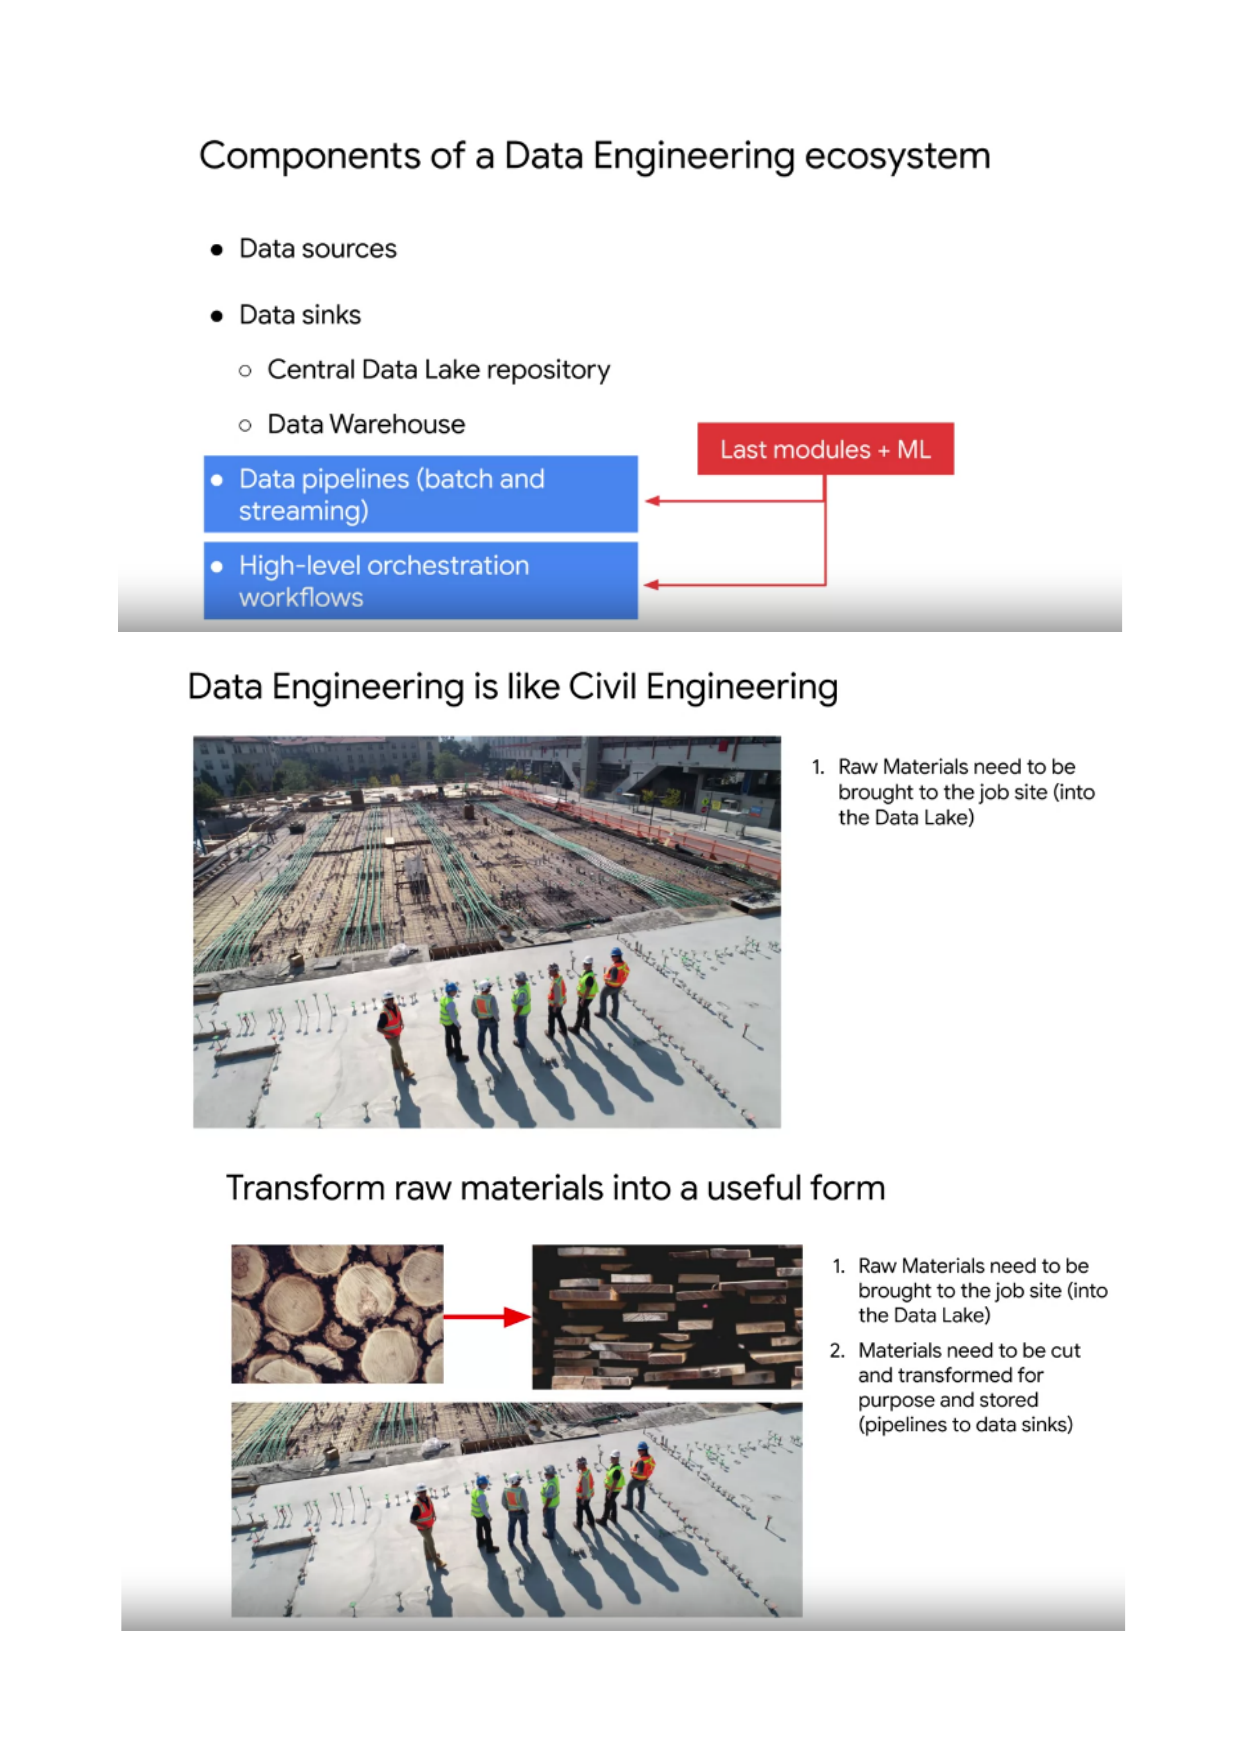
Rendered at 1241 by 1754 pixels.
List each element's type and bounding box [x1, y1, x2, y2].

picture [118, 660, 1123, 1145]
picture [118, 118, 1123, 632]
picture [121, 1157, 1126, 1631]
